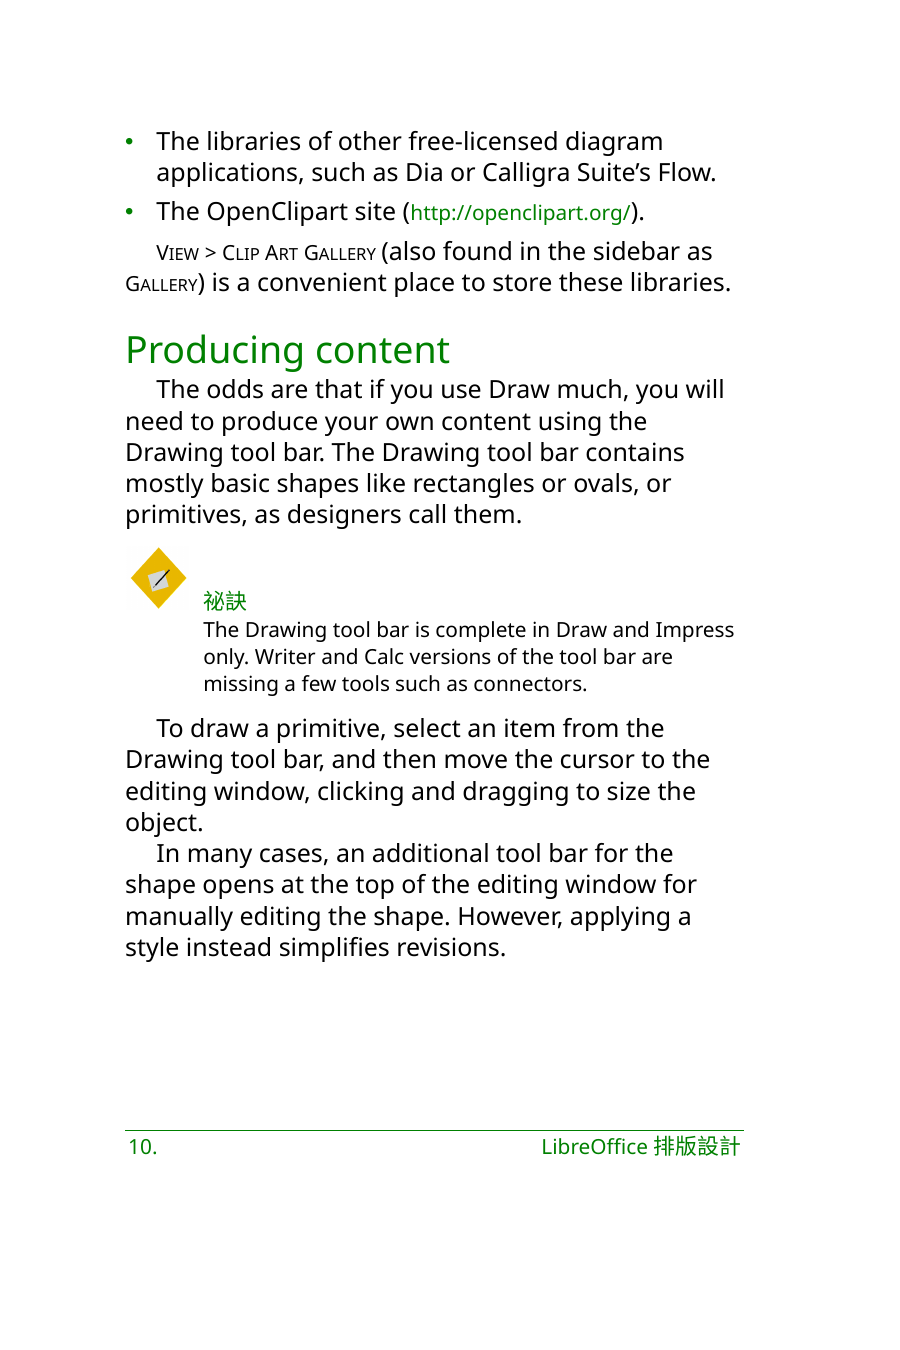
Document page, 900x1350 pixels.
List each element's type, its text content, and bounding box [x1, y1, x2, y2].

text In many cases, an additional tool bar for the shape opens at the top of the editing window for manually editing the shape. However, applying a style instead simplifies revisions. [125, 837, 744, 962]
text The Drawing tool bar is complete in Draw and Impress only. Writer and Calc versions of the tool bar are missing a few tools such as connectors. [203, 616, 744, 697]
text To draw a primitive, select an item from the Drawing tool bar, and then move the cursor to the editing window, clicking and dragging to size the object. [125, 712, 744, 837]
text View > Clip Art Gallery (also found in the sidebar as Gallery) is a convenient place to store these libraries. [125, 235, 744, 298]
text The odds are that if you use Draw much, you will need to produce your own content using the Drawing tool bar. The Drawing tool bar contains mostly basic shapes like rectangles or ovals, or primitives, as designers call them. [125, 374, 744, 530]
picture [126, 546, 189, 610]
list The OpenClipart site (http://openclipart.org/). [125, 196, 744, 227]
subtitle Producing content [125, 323, 744, 374]
list The libraries of other free-licensed diagram applications, such as Dia or Calligra Suite’s Flow. [125, 125, 744, 187]
list 祕訣 [125, 546, 744, 616]
